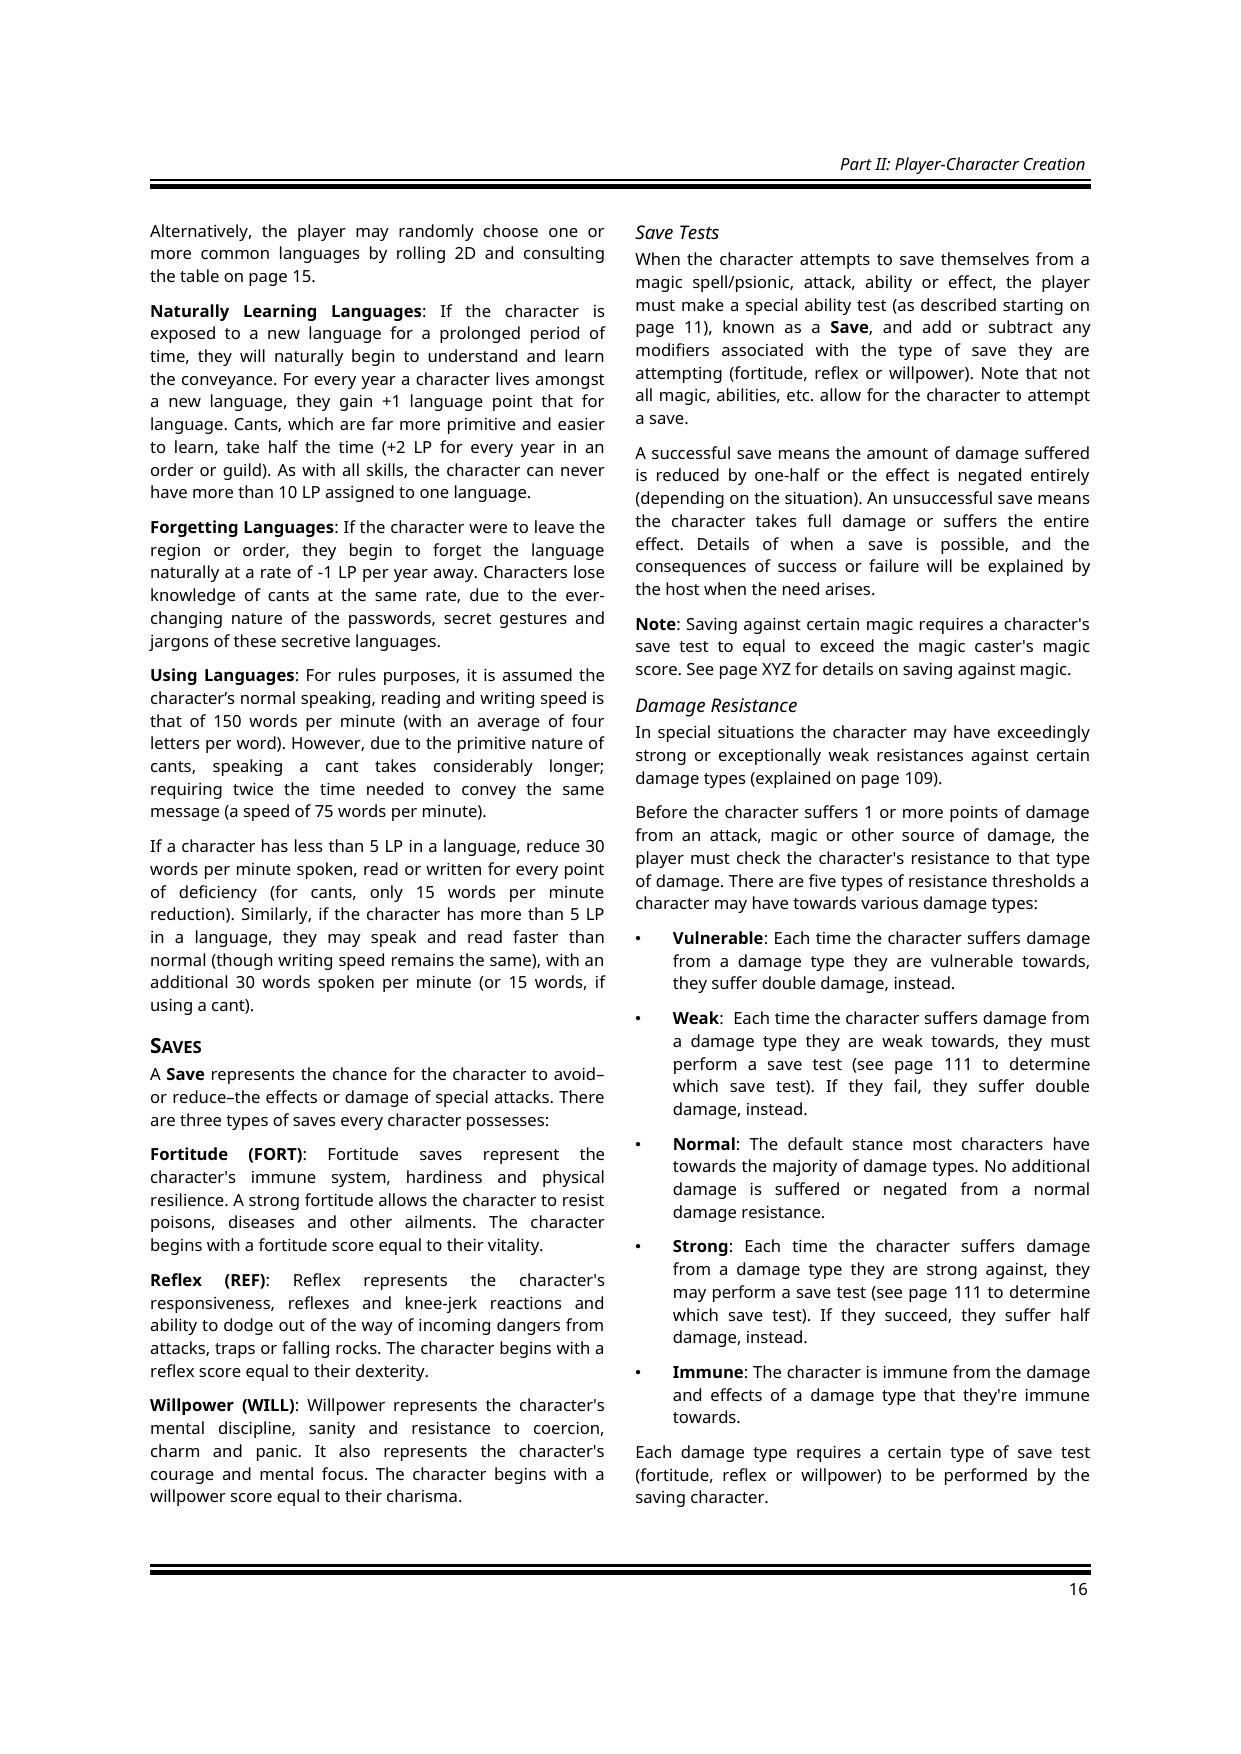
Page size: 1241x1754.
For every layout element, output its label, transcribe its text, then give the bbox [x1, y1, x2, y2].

text Before the character suffers 1 or more points of damage from an attack, magic or other source of damage, the player must check the character's resistance to that type of damage. There are five types of resistance thresholds a character may have towards various damage types: [635, 801, 1091, 914]
text Reflex (REF): Reflex represents the character's responsiveness, reflexes and knee-jerk reactions and ability to dodge out of the way of incoming dangers from attacks, traps or falling rocks. The character begins with a reflex score equal to their dexterity. [150, 1268, 605, 1382]
text Default Languages: The character begins with a number of LP equal to their intelligence score. The player may choose to place the character’s LP in one or more languages of their choice (pending the GH’s approval). Alternatively, the player may randomly choose one or more common languages by rolling 2D and consulting the table on page 13. [150, 219, 605, 287]
text A Save represents the chance for the character to avoid–or reduce–the effects or damage of special attacks. There are three types of saves every character possesses: [150, 1063, 605, 1131]
text Save Tests [635, 219, 1091, 245]
text A successful save means the amount of damage suffered is reduced by one-half or the effect is negated entirely (depending on the situation). An unsuccessful save means the character takes full damage or suffers the entire effect. Details of when a save is possible, and the consequences of success or failure will be explained by the host when the need arises. [635, 441, 1091, 600]
text In special situations the character may have exceedingly strong or exceptionally weak resistances against certain damage types (explained on page 83). [635, 721, 1091, 789]
text Naturally Learning Languages: If the character is exposed to a new language for a prolonged period of time, they will naturally begin to understand and learn the conveyance. For every year a character lives amongst a new language, they gain +1 language point that for language. Cants, which are far more primitive and easier to learn, take half the time (+2 LP for every year in an order or guild). As with all skills, the character can never have more than 10 LP assigned to one language. [150, 299, 605, 504]
text Forgetting Languages: If the character were to leave the region or order, they begin to forget the language naturally at a rate of -1 LP per year away. Characters lose knowledge of cants at the same rate, due to the ever-changing nature of the passwords, secret gestures and jargons of these secretive languages. [150, 516, 605, 652]
list Strong: Each time the character suffers damage from a damage type they are strong against, they may perform a save test (see page 84 to determine which save test). If they succeed, they suffer half damage, instead. [635, 1235, 1091, 1348]
text Note: Saving against certain magic requires a character's save test to equal to exceed the magic caster's magic score. See page XYZ for details on saving against magic. [635, 612, 1091, 680]
subtitle Saves [150, 1031, 605, 1060]
list Weak: Each time the character suffers damage from a damage type they are weak towards, they must perform a save test (see page 84 to determine which save test). If they fail, they suffer double damage, instead. [635, 1007, 1091, 1120]
text If a character has less than 5 LP in a language, reduce 30 words per minute spoken, read or written for every point of deficiency (for cants, only 15 words per minute reduction). Similarly, if the character has more than 5 LP in a language, they may speak and read faster than normal (though writing speed remains the same), with an additional 30 words spoken per minute (or 15 words, if using a cant). [150, 835, 605, 1016]
text Using Languages: For rules purposes, it is assumed the character’s normal speaking, reading and writing speed is that of 150 words per minute (with an average of four letters per word). However, due to the primitive nature of cants, speaking a cant takes considerably longer; requiring twice the time needed to convey the same message (a speed of 75 words per minute). [150, 664, 605, 823]
list Normal: The default stance most characters have towards the majority of damage types. No additional damage is suffered or negated from a normal damage resistance. [635, 1132, 1091, 1223]
text Fortitude (FORT): Fortitude saves represent the character's immune system, hardiness and physical resilience. A strong fortitude allows the character to resist poisons, diseases and other ailments. The character begins with a fortitude score equal to their vitality. [150, 1143, 605, 1257]
text Each damage type requires a certain type of save test (fortitude, reflex or willpower) to be performed by the saving character. [635, 1441, 1091, 1509]
text Damage Resistance [635, 692, 1091, 718]
list Immune: The character is immune from the damage and effects of a damage type that they're immune towards. [635, 1361, 1091, 1429]
list Vulnerable: Each time the character suffers damage from a damage type they are vulnerable towards, they suffer double damage, instead. [635, 927, 1091, 995]
text When the character attempts to save themselves from a magic spell/psionic, attack, ability or effect, the player must make a special ability test (as described starting on page 10), known as a Save, and add or subtract any modifiers associated with the type of save they are attempting (fortitude, reflex or willpower). Note that not all magic, abilities, etc. allow for the character to attempt a save. [635, 248, 1091, 429]
text Willpower (WILL): Willpower represents the character's mental discipline, sanity and resistance to coercion, charm and panic. It also represents the character's courage and mental focus. The character begins with a willpower score equal to their charisma. [150, 1394, 605, 1508]
